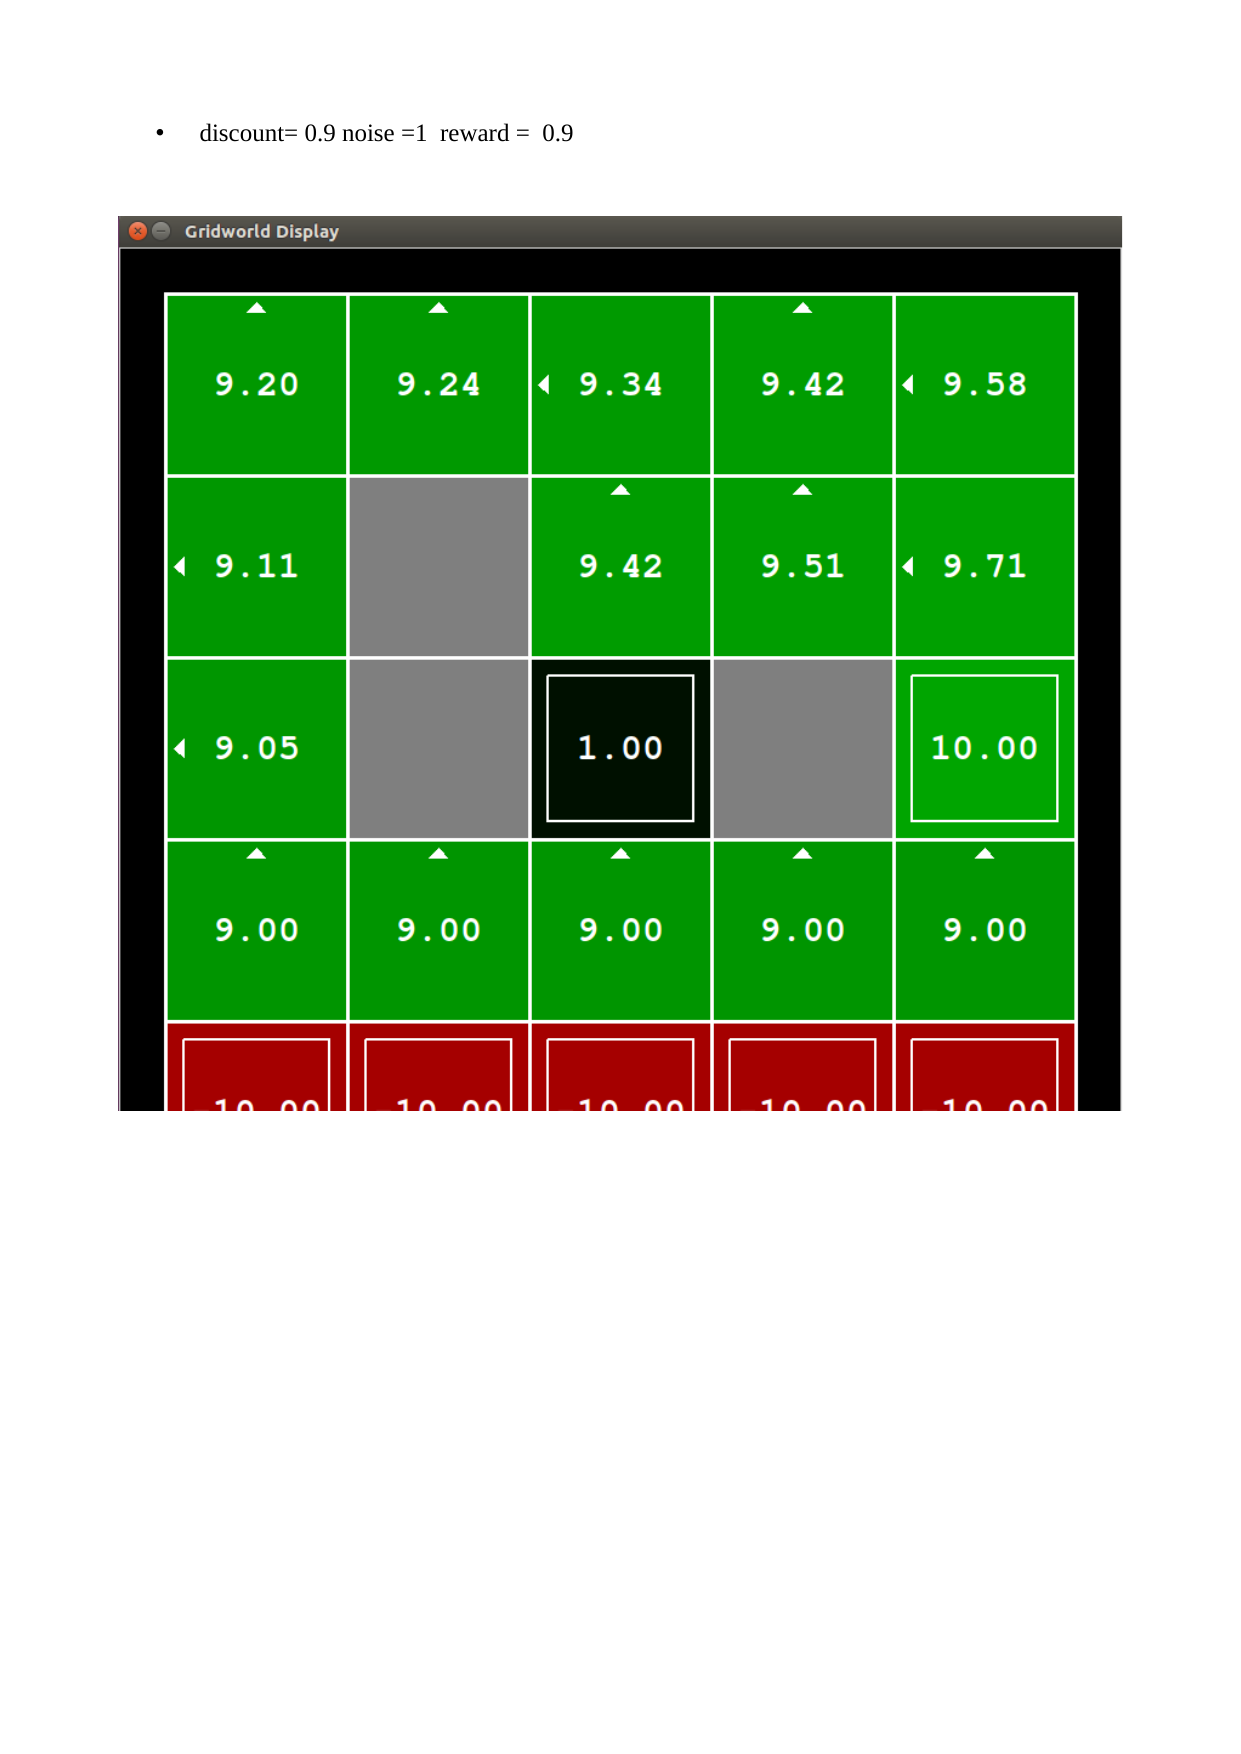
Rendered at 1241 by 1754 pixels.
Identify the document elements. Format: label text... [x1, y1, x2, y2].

picture [118, 216, 1123, 1111]
list discount= 0.9 noise =1 reward = 0.9 [156, 118, 1122, 147]
